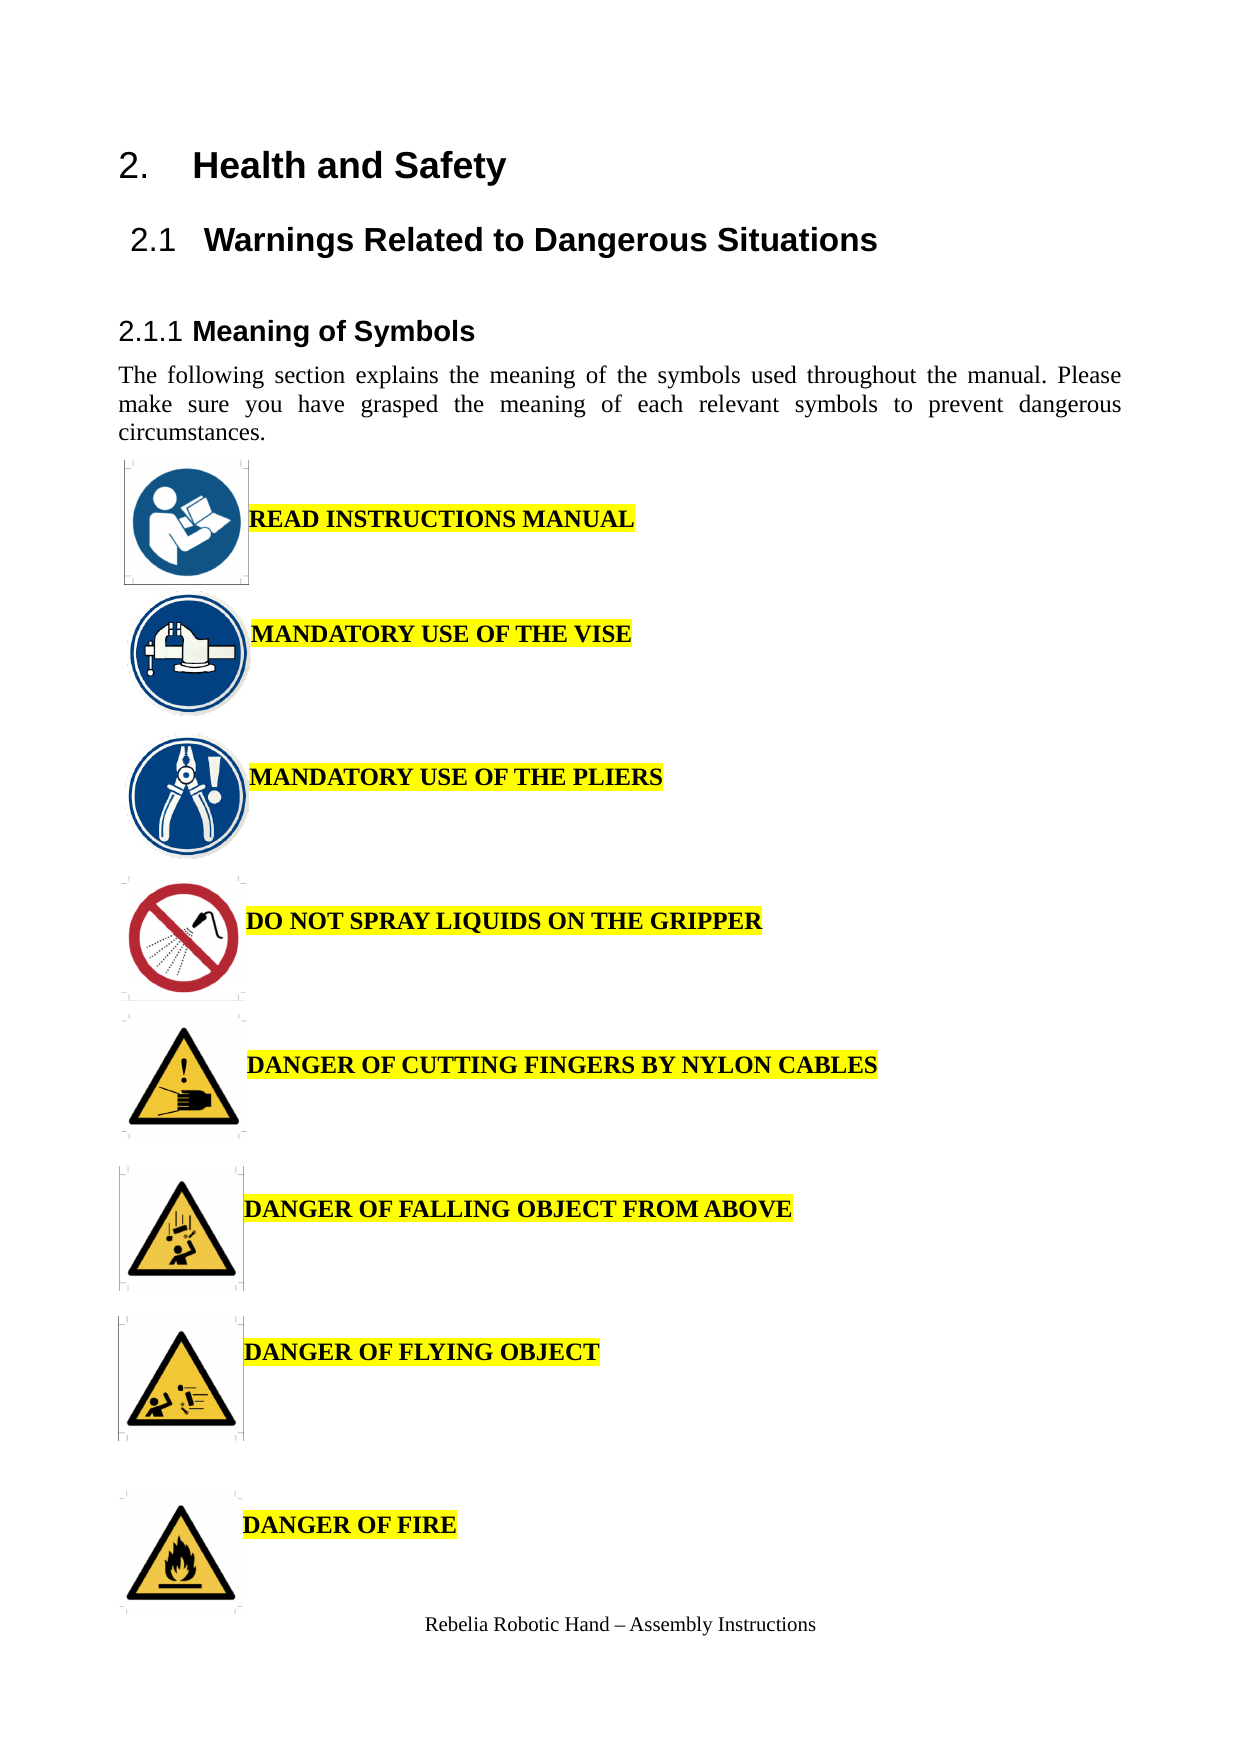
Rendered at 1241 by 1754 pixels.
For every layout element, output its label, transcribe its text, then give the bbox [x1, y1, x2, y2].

text The following section explains the meaning of the symbols used throughout the manual. Please make sure you have grasped the meaning of each relevant symbols to prevent dangerous circumstances. [118, 360, 1123, 446]
text DO NOT SPRAY LIQUIDS ON THE GRIPPER [246, 906, 1123, 935]
picture [119, 1491, 243, 1614]
text DANGER OF FALLING OBJECT FROM ABOVE [244, 1194, 1123, 1222]
text MANDATORY USE OF THE VISE [251, 619, 1123, 647]
picture [121, 876, 246, 1001]
picture [124, 733, 249, 859]
text MANDATORY USE OF THE PLIERS [249, 762, 1123, 791]
picture [122, 1014, 247, 1139]
text READ INSTRUCTIONS MANUAL [249, 475, 1123, 532]
subtitle Health and Safety [118, 143, 1123, 186]
picture [118, 1316, 244, 1441]
text DANGER OF CUTTING FINGERS BY NYLON CABLES [247, 1050, 1123, 1079]
picture [126, 590, 251, 716]
picture [124, 460, 249, 585]
text DANGER OF FIRE [243, 1510, 1123, 1539]
subtitle Meaning of Symbols [118, 314, 1123, 347]
picture [119, 1166, 244, 1291]
text DANGER OF FLYING OBJECT [244, 1337, 1123, 1366]
subtitle Warnings Related to Dangerous Situations [130, 219, 1123, 258]
